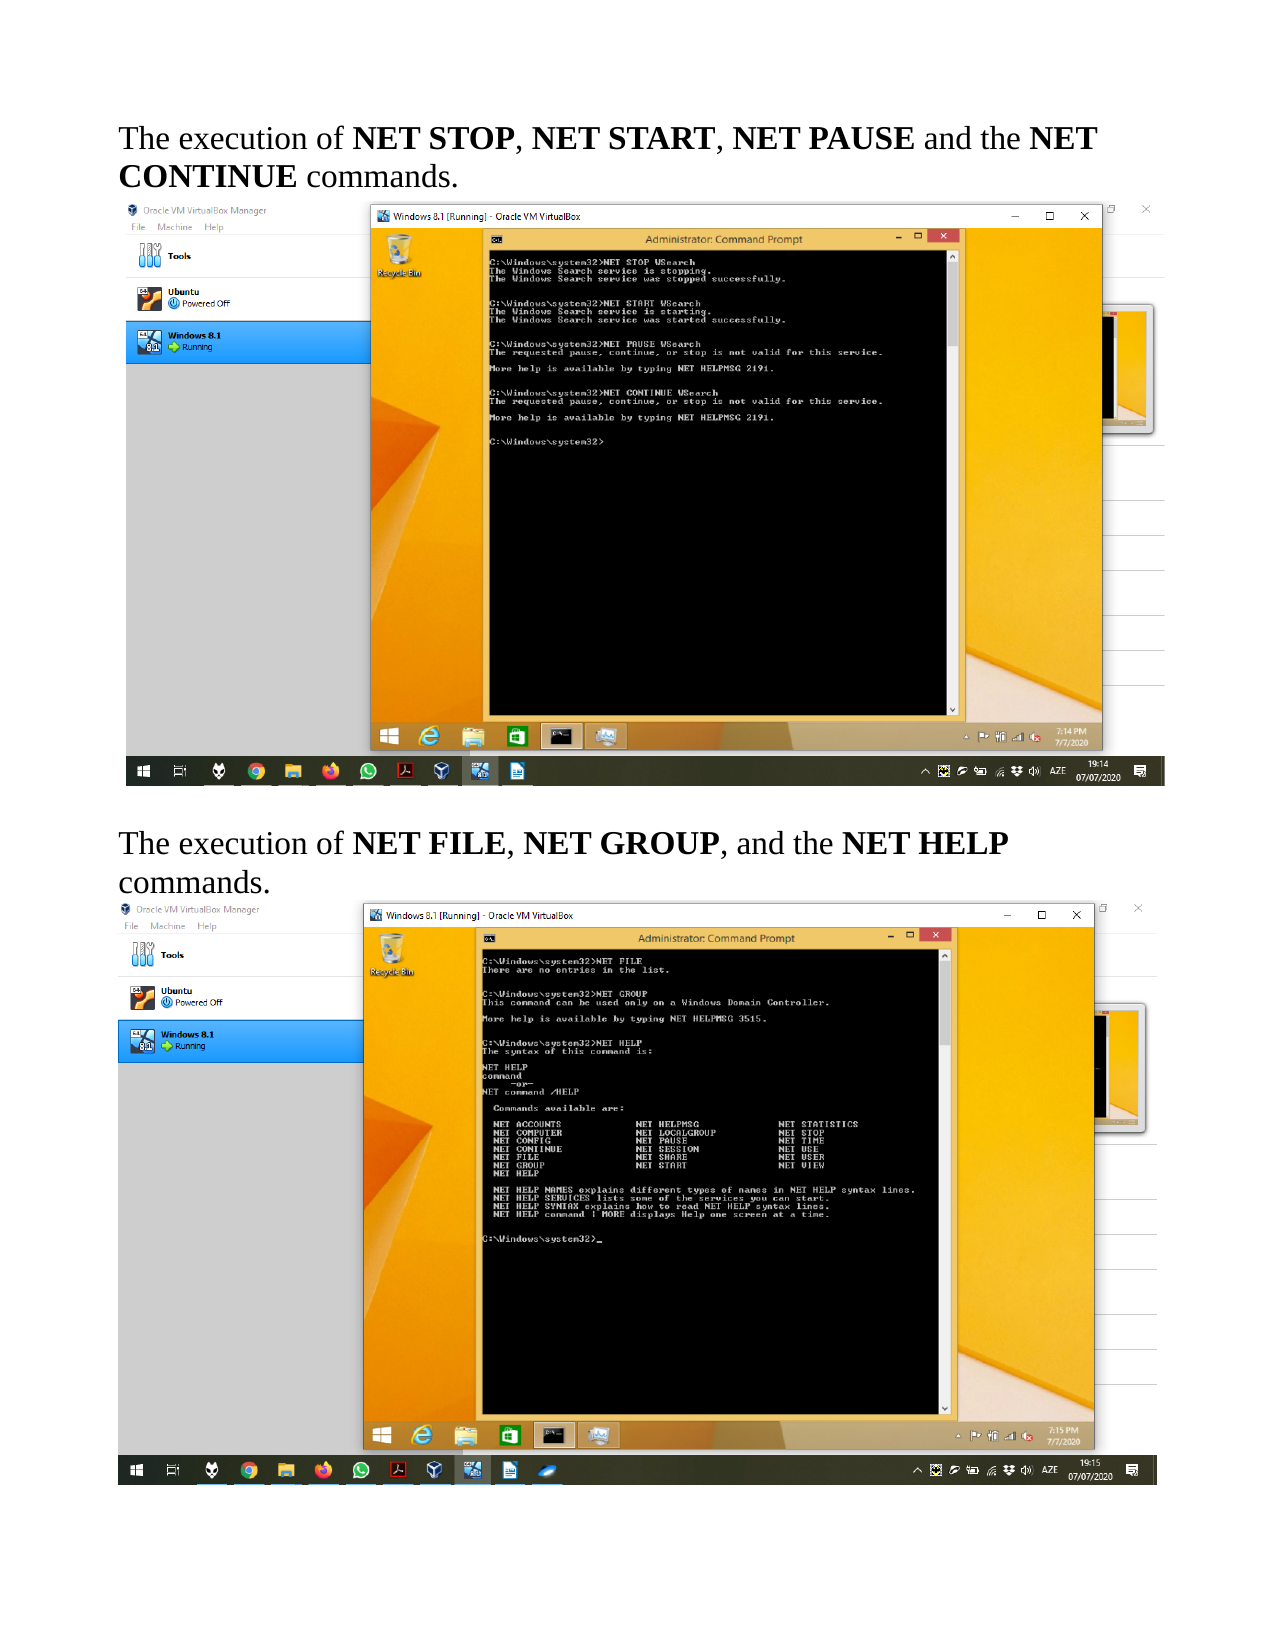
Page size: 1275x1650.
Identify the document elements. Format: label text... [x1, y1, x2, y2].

text The execution of NET STOP, NET START, NET PAUSE and the NET CONTINUE commands. [118, 118, 1157, 195]
text The execution of NET FILE, NET GROUP, and the NET HELP commands. [118, 823, 1157, 900]
picture [126, 201, 1165, 786]
picture [118, 900, 1157, 1485]
